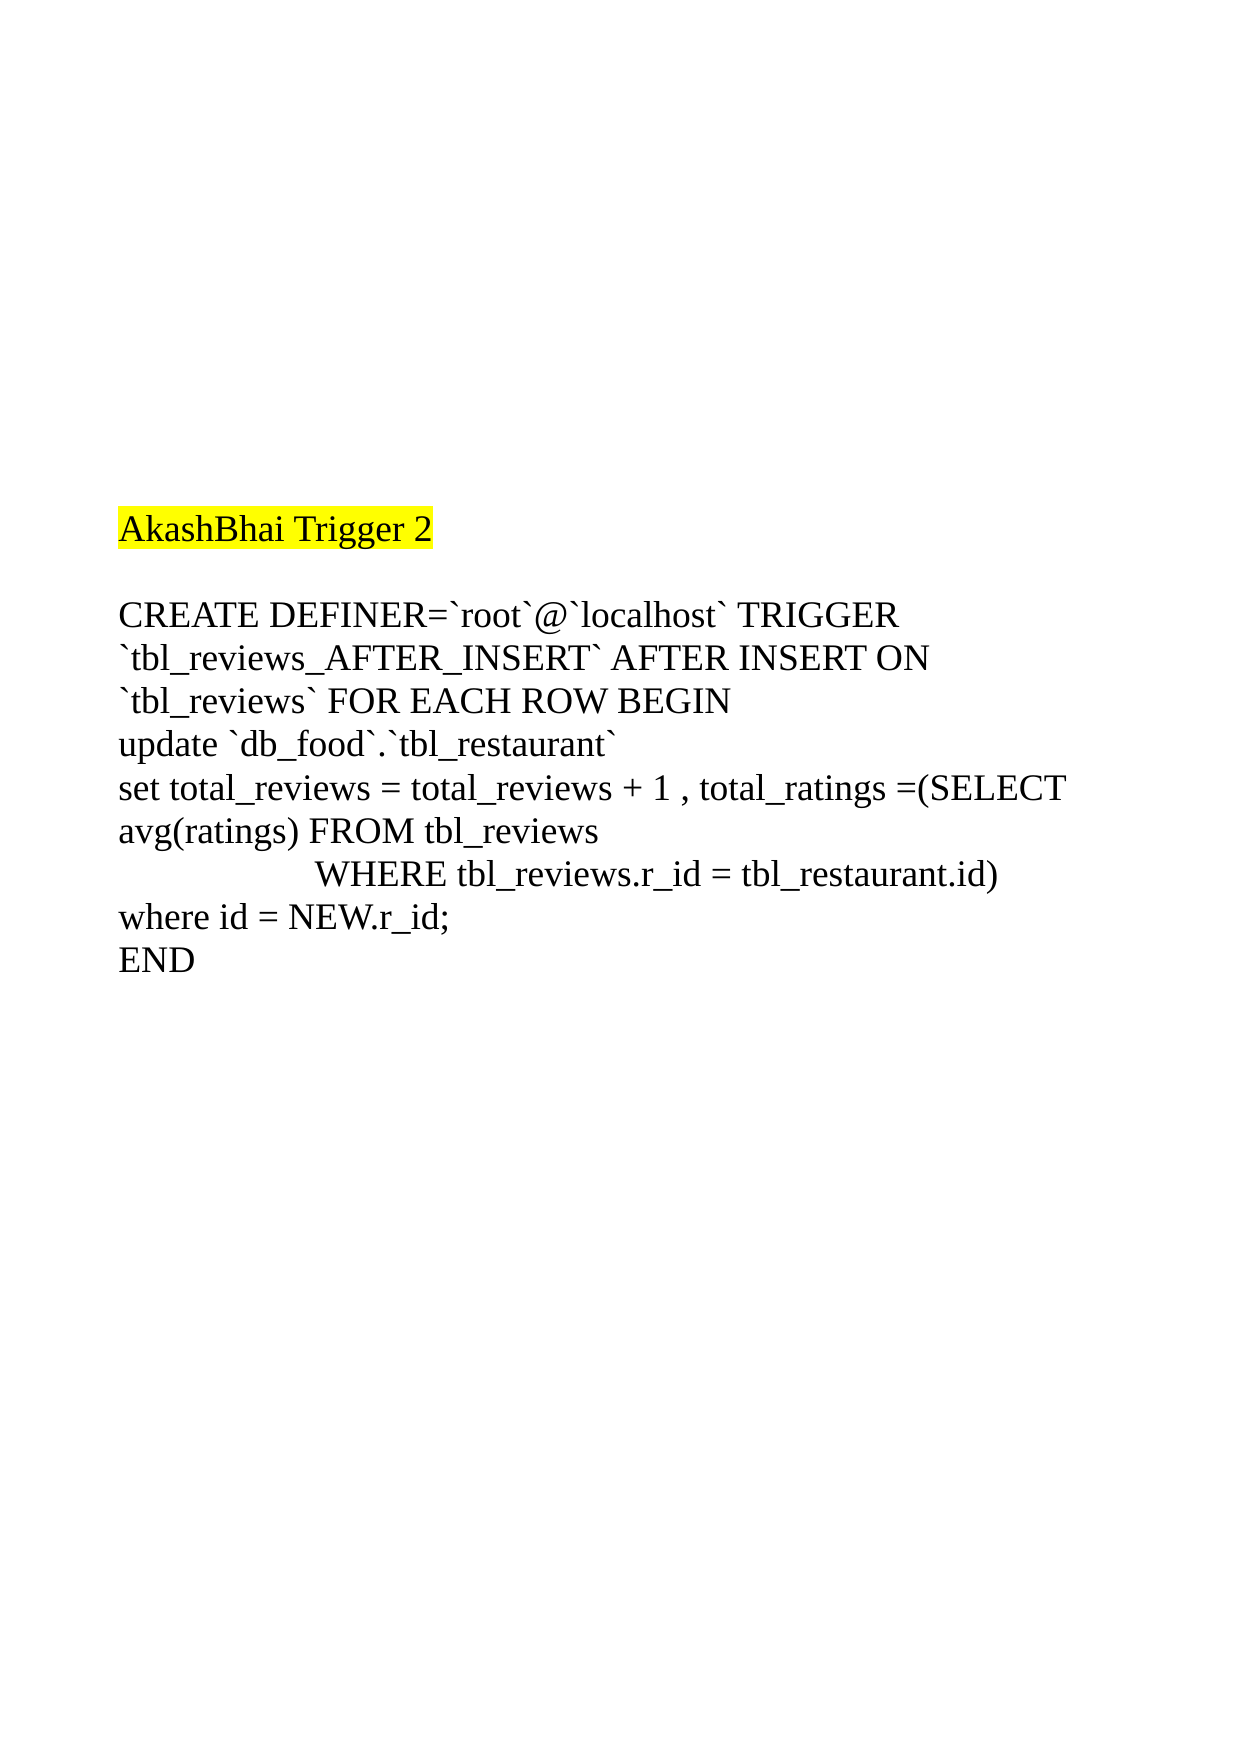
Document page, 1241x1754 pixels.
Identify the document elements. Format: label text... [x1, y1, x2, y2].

text AkashBhai Trigger 2 [118, 506, 1122, 549]
text where id = NEW.r_id; [118, 894, 1122, 937]
text WHERE tbl_reviews.r_id = tbl_restaurant.id) [118, 851, 1122, 894]
text CREATE DEFINER=`root`@`localhost` TRIGGER `tbl_reviews_AFTER_INSERT` AFTER INSERT ON `tbl_reviews` FOR EACH ROW BEGIN [118, 592, 1122, 722]
text set total_reviews = total_reviews + 1 , total_ratings =(SELECT avg(ratings) FROM tbl_reviews [118, 765, 1122, 851]
text END [118, 937, 1122, 981]
text update `db_food`.`tbl_restaurant` [118, 722, 1122, 765]
